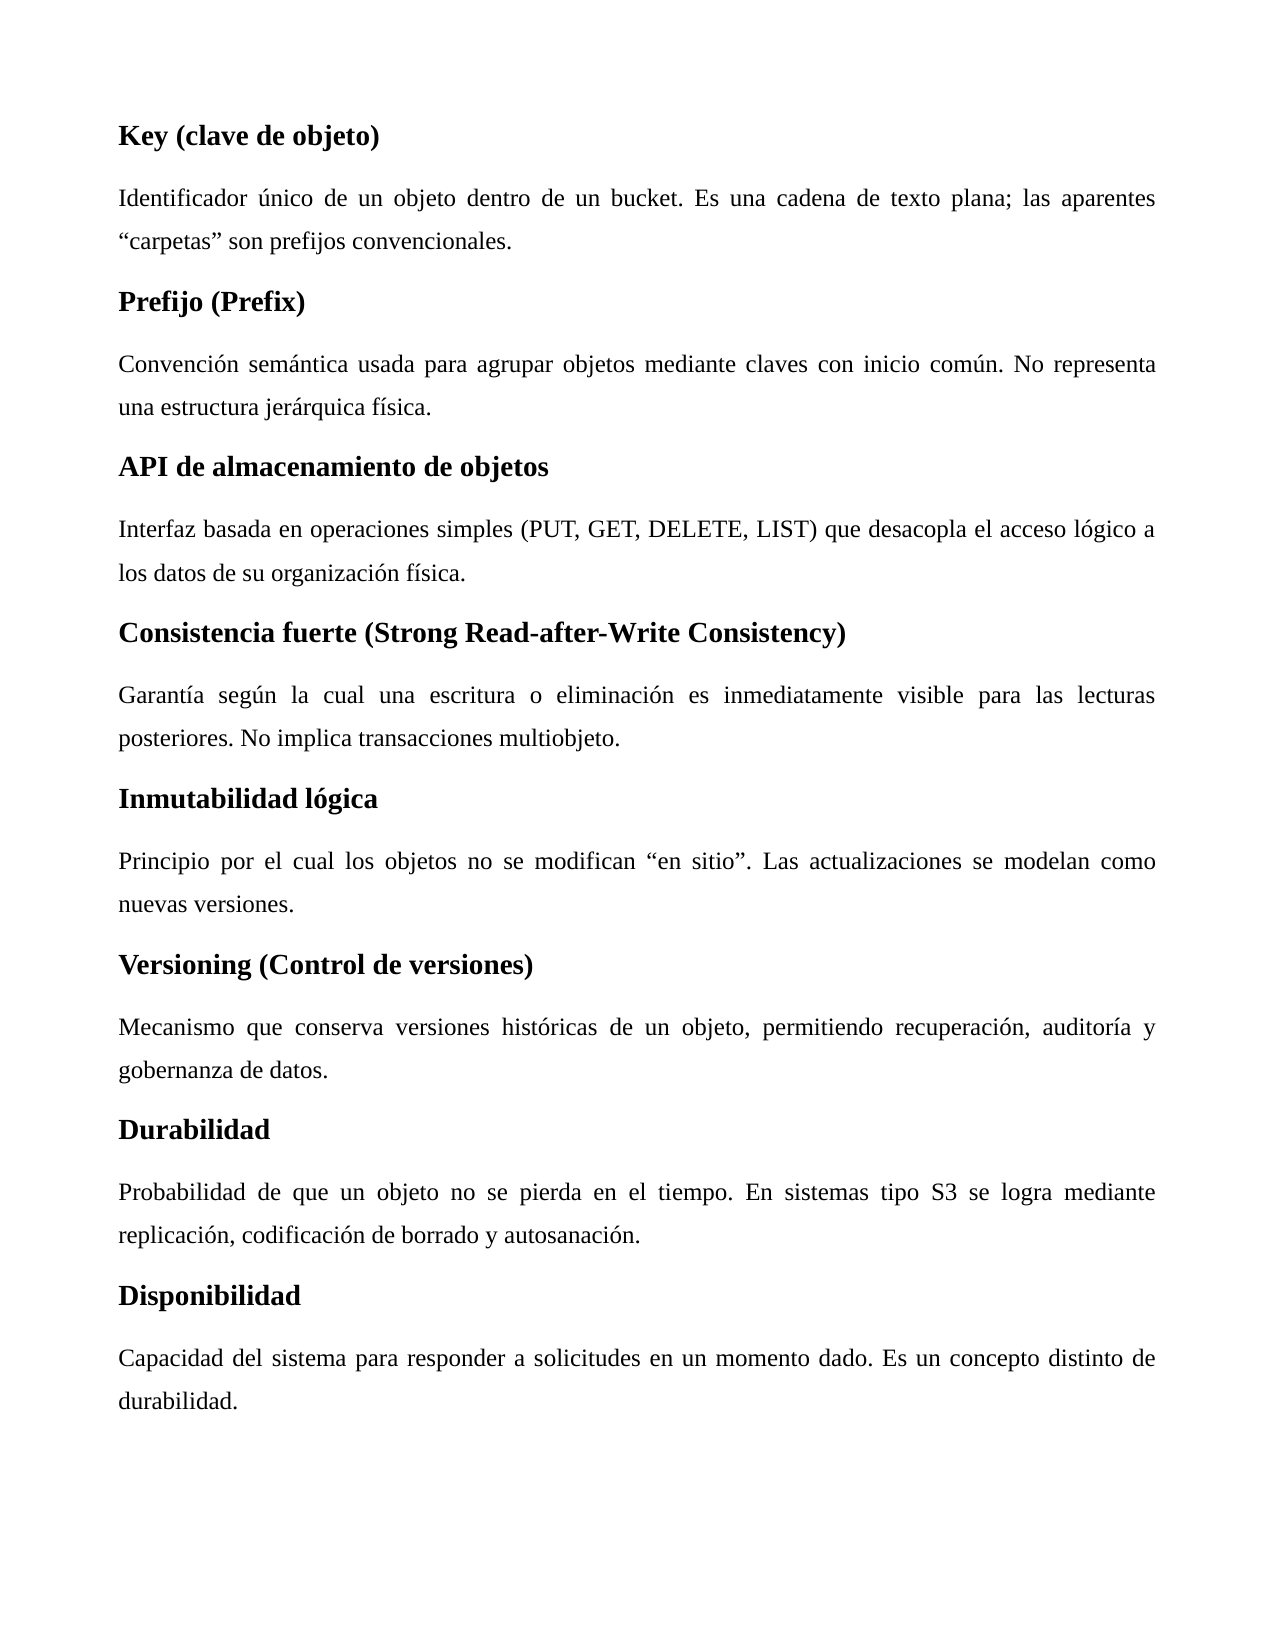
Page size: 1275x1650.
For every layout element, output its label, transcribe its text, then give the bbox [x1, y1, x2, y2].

text Capacidad del sistema para responder a solicitudes en un momento dado. Es un concepto distinto de durabilidad. [118, 1343, 1157, 1415]
text Mecanismo que conserva versiones históricas de un objeto, permitiendo recuperación, auditoría y gobernanza de datos. [118, 1012, 1157, 1083]
subtitle Key (clave de objeto) [118, 118, 1157, 152]
text Garantía según la cual una escritura o eliminación es inmediatamente visible para las lecturas posteriores. No implica transacciones multiobjeto. [118, 680, 1157, 752]
subtitle Durabilidad [118, 1112, 1157, 1146]
text Probabilidad de que un objeto no se pierda en el tiempo. En sistemas tipo S3 se logra mediante replicación, codificación de borrado y autosanación. [118, 1177, 1157, 1249]
subtitle Inmutabilidad lógica [118, 781, 1157, 814]
text Identificador único de un objeto dentro de un bucket. Es una cadena de texto plana; las aparentes “carpetas” son prefijos convencionales. [118, 183, 1157, 255]
subtitle Disponibilidad [118, 1278, 1157, 1312]
text Principio por el cual los objetos no se modifican “en sitio”. Las actualizaciones se modelan como nuevas versiones. [118, 846, 1157, 918]
subtitle API de almacenamiento de objetos [118, 449, 1157, 483]
subtitle Consistencia fuerte (Strong Read-after-Write Consistency) [118, 615, 1157, 649]
text Convención semántica usada para agrupar objetos mediante claves con inicio común. No representa una estructura jerárquica física. [118, 349, 1157, 421]
subtitle Versioning (Control de versiones) [118, 947, 1157, 980]
subtitle Prefijo (Prefix) [118, 284, 1157, 317]
text Interfaz basada en operaciones simples (PUT, GET, DELETE, LIST) que desacopla el acceso lógico a los datos de su organización física. [118, 514, 1157, 586]
